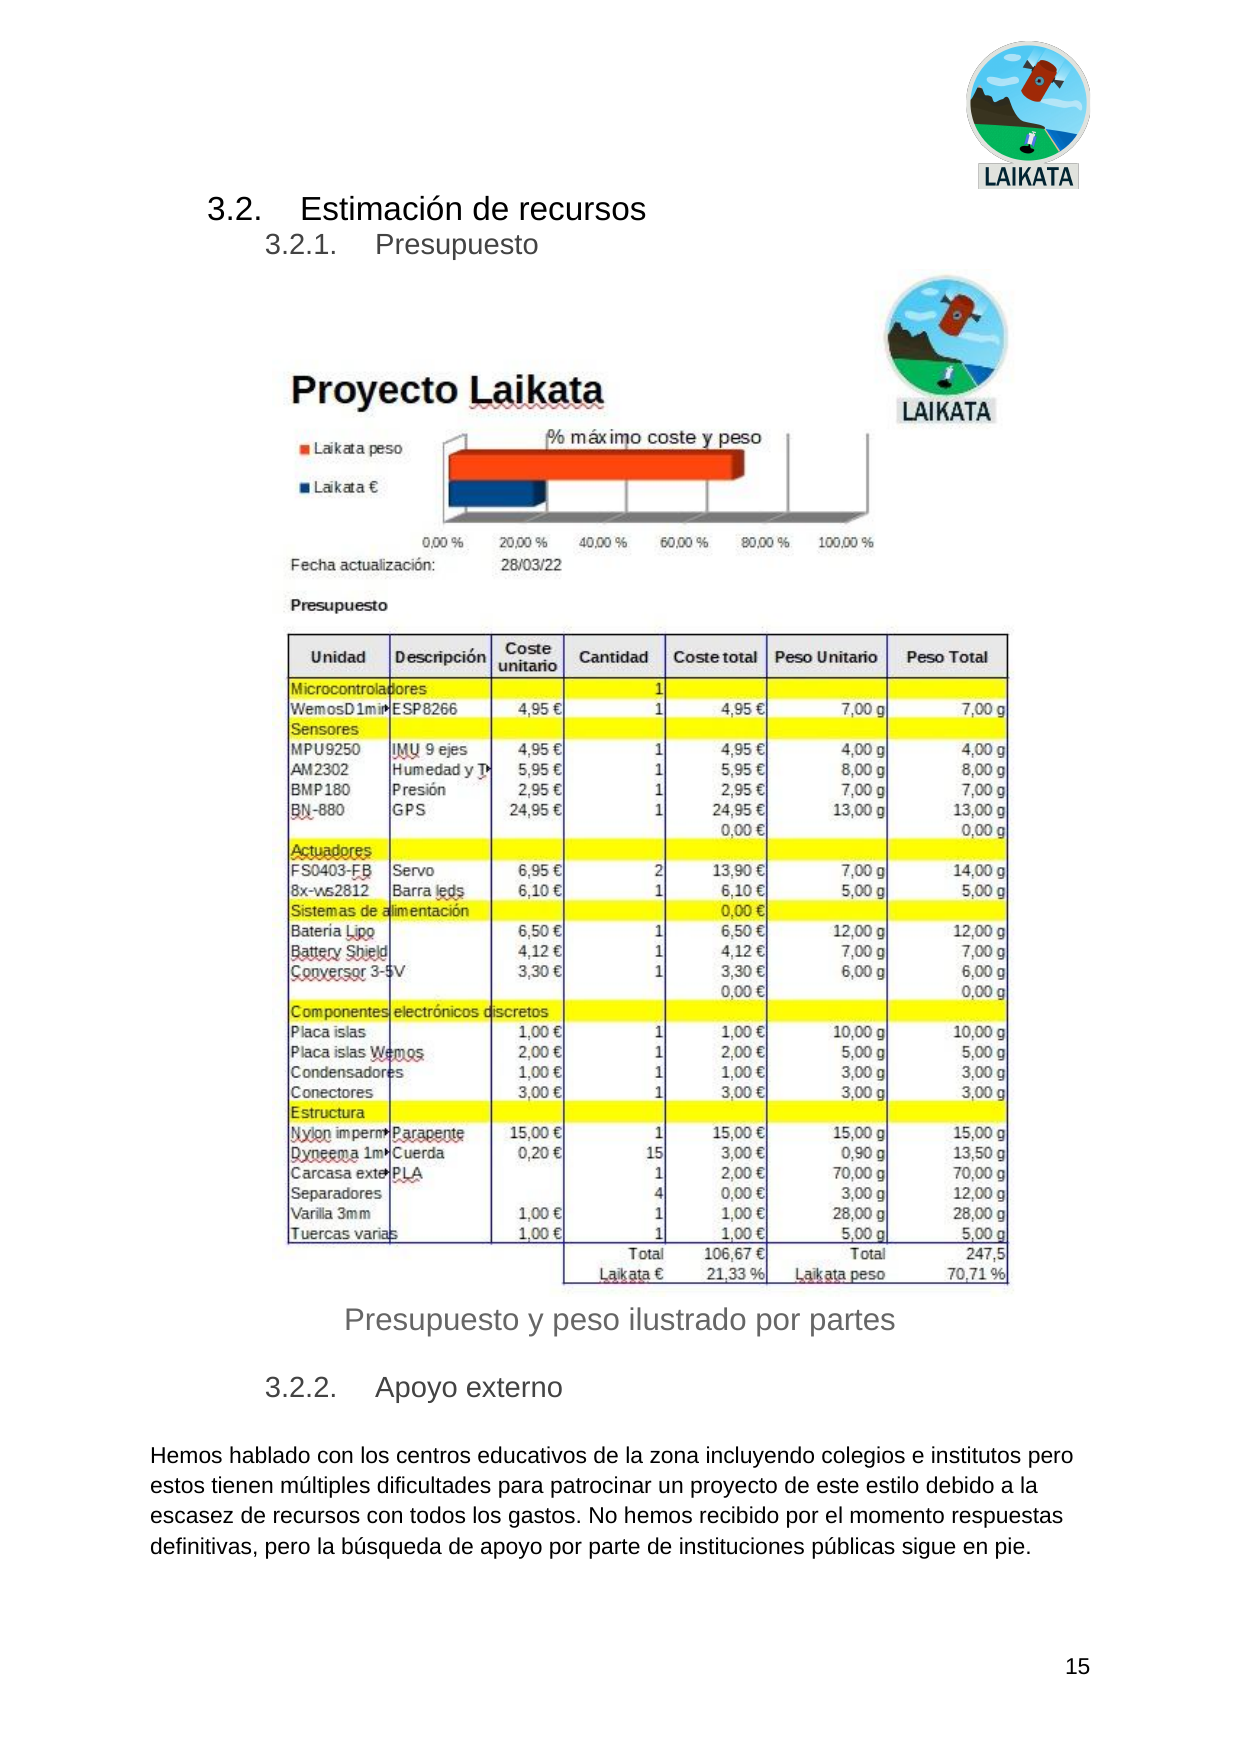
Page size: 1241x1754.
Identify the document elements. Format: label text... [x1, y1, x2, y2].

picture [966, 41, 1091, 189]
text Hemos hablado con los centros educativos de la zona incluyendo colegios e institutos pero estos tienen múltiples dificultades para patrocinar un proyecto de este estilo debido a la escasez de recursos con todos los gastos. No hemos recibido por el momento respuestas definitivas, pero la búsqueda de apoyo por parte de instituciones públicas sigue en pie. [150, 1442, 1090, 1559]
subtitle Presupuesto y peso ilustrado por partes [150, 1301, 1090, 1337]
subtitle Apoyo externo [337, 1370, 1090, 1403]
subtitle Estimación de recursos [262, 189, 1090, 227]
picture [273, 269, 1020, 1297]
subtitle Presupuesto [337, 227, 1090, 261]
